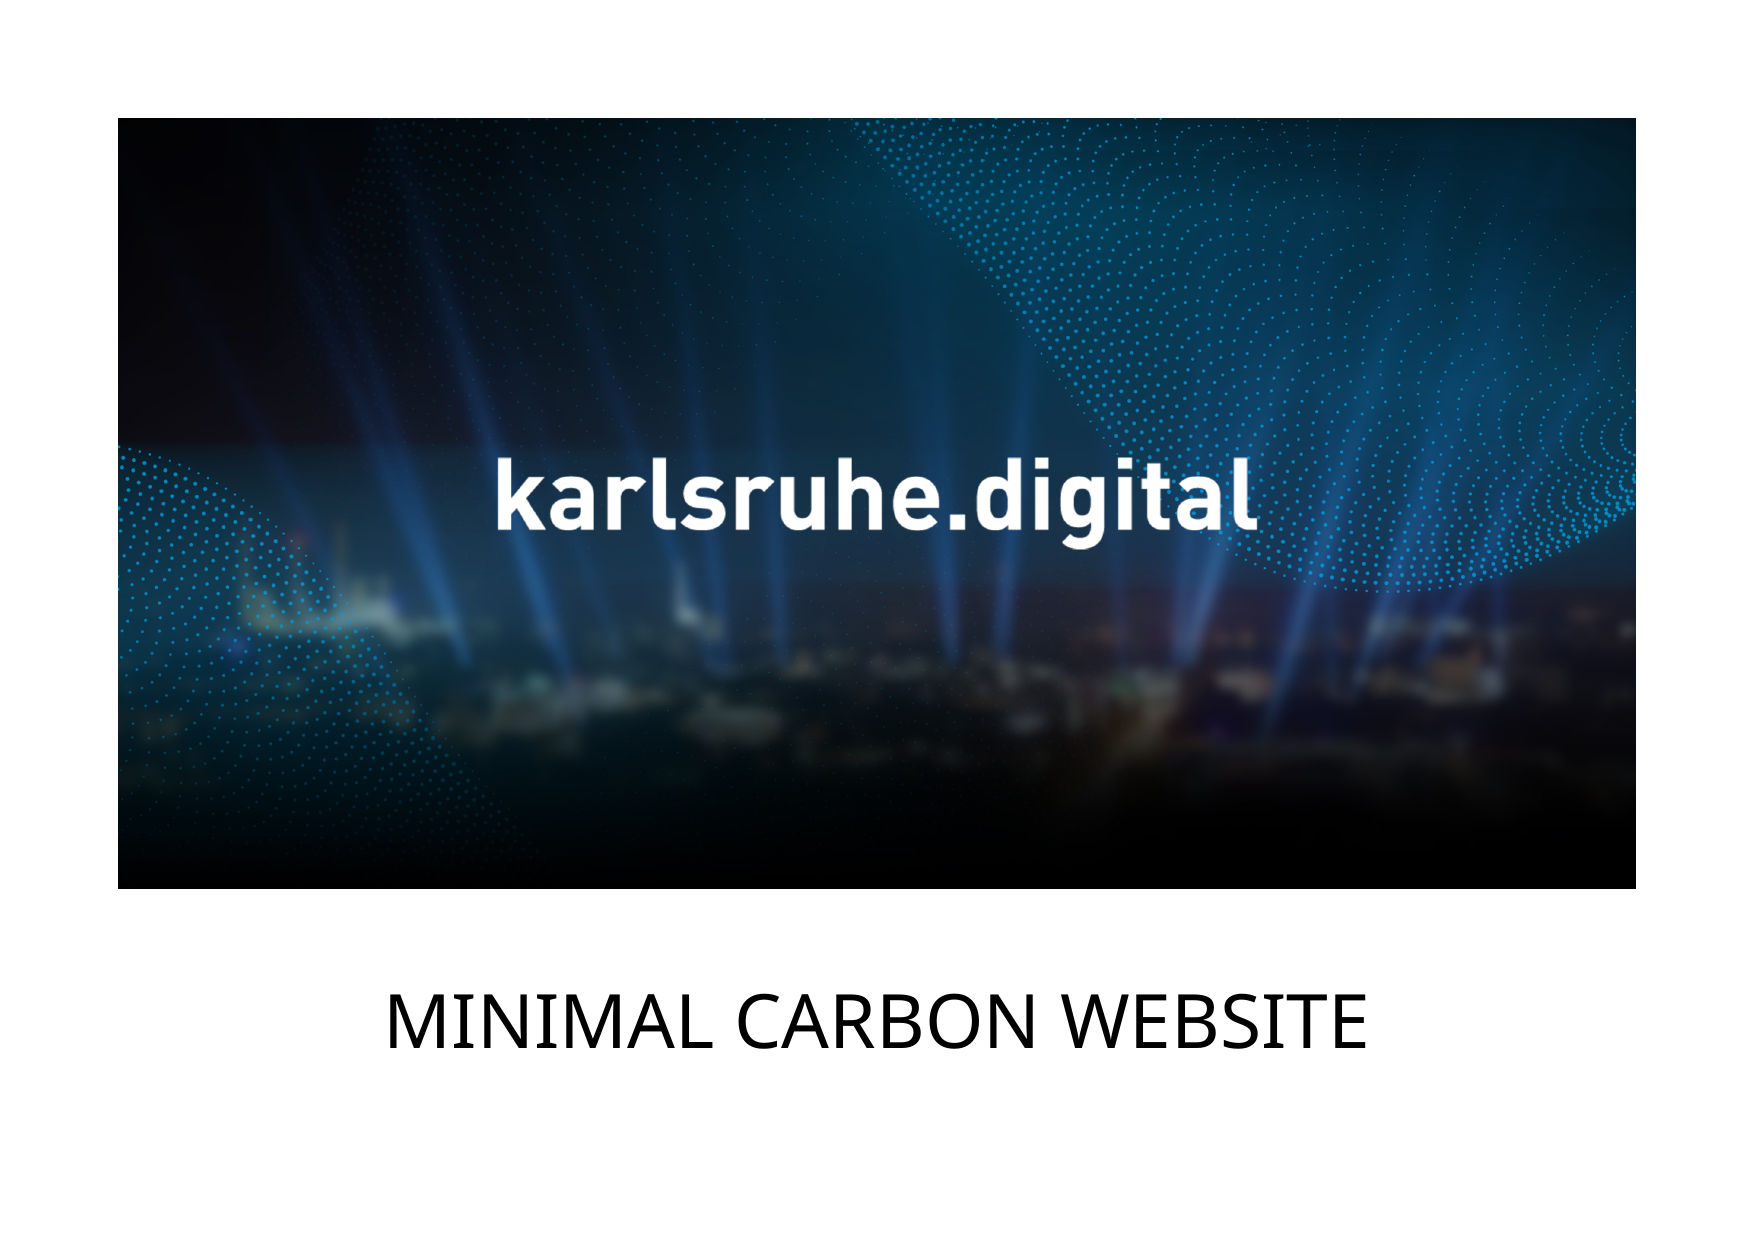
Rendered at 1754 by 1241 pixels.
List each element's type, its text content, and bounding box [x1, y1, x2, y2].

text MINIMAL CARBON WEBSITE [118, 968, 1636, 1070]
